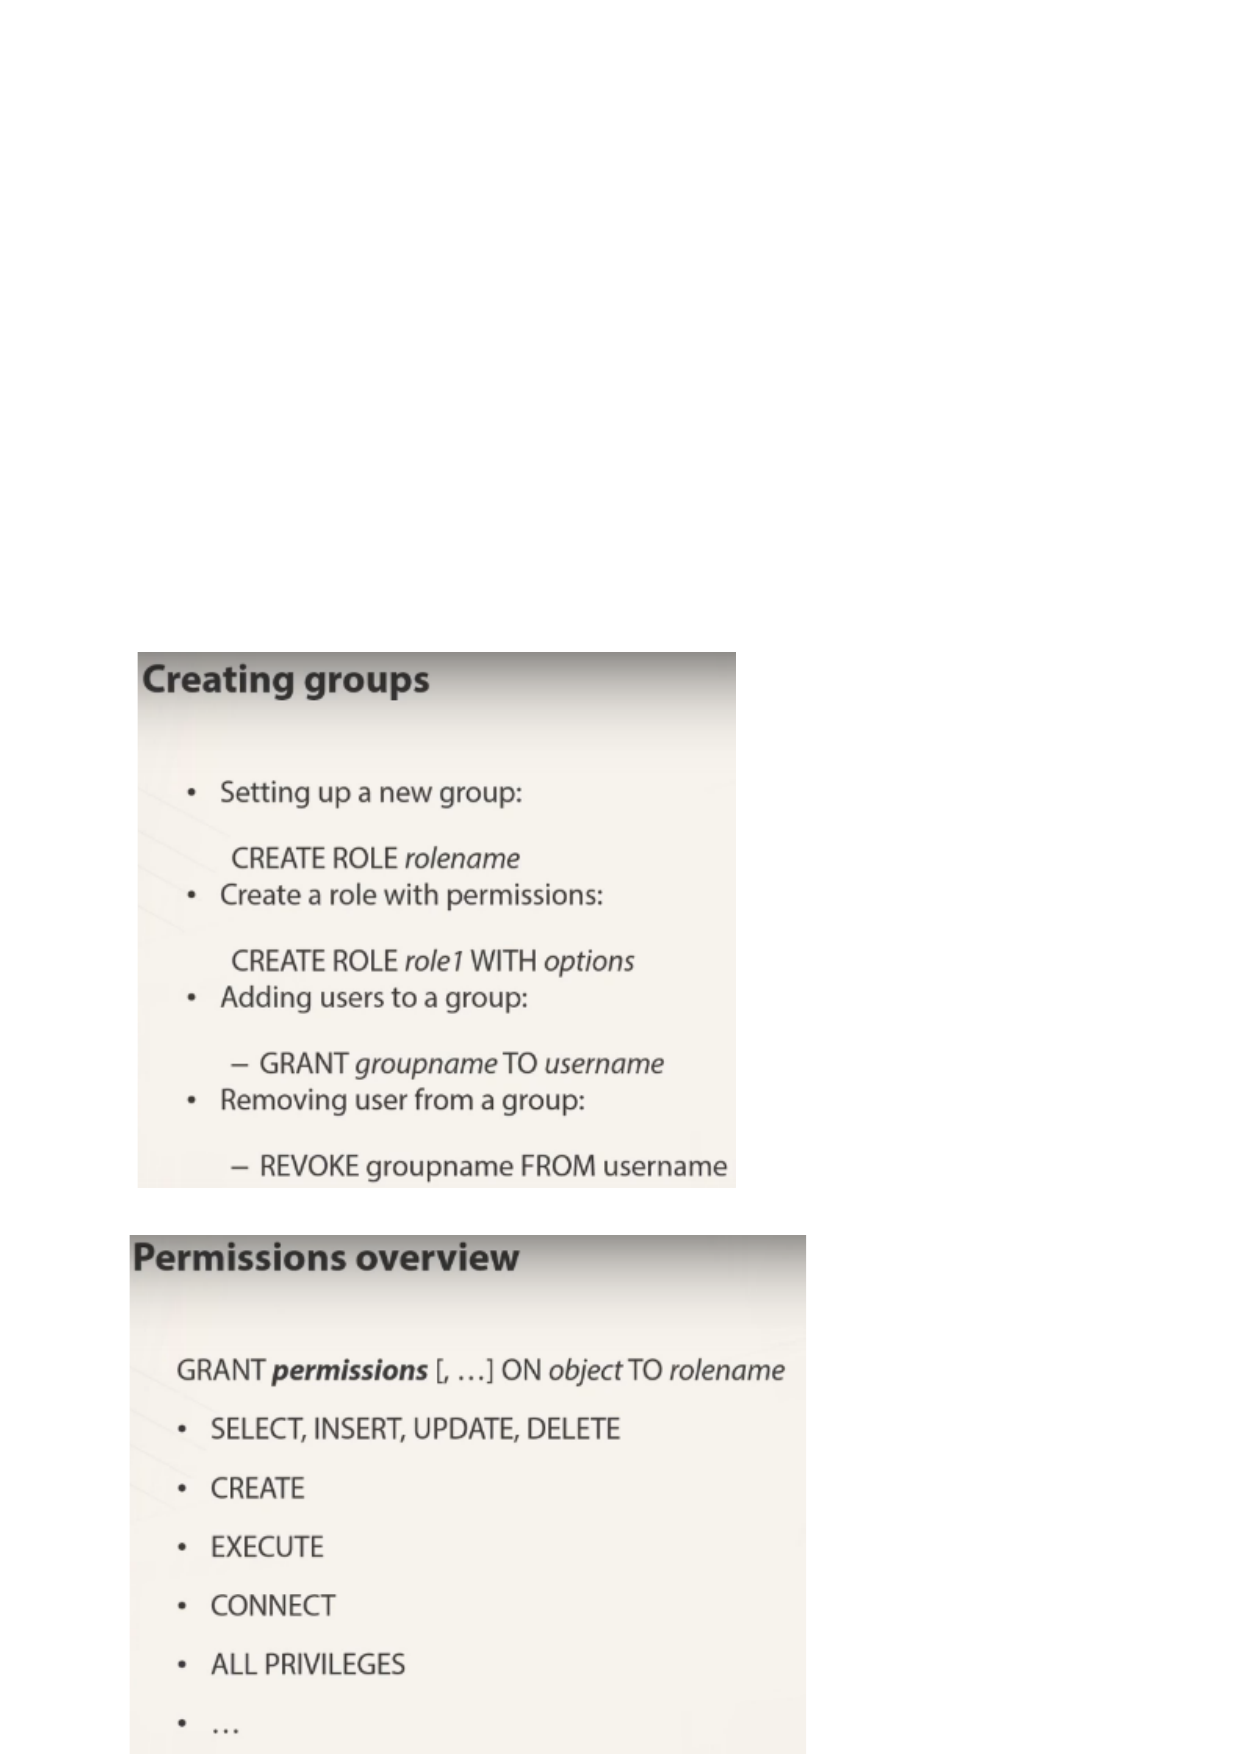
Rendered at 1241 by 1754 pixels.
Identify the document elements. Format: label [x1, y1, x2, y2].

picture [129, 1235, 807, 1754]
picture [137, 652, 736, 1188]
